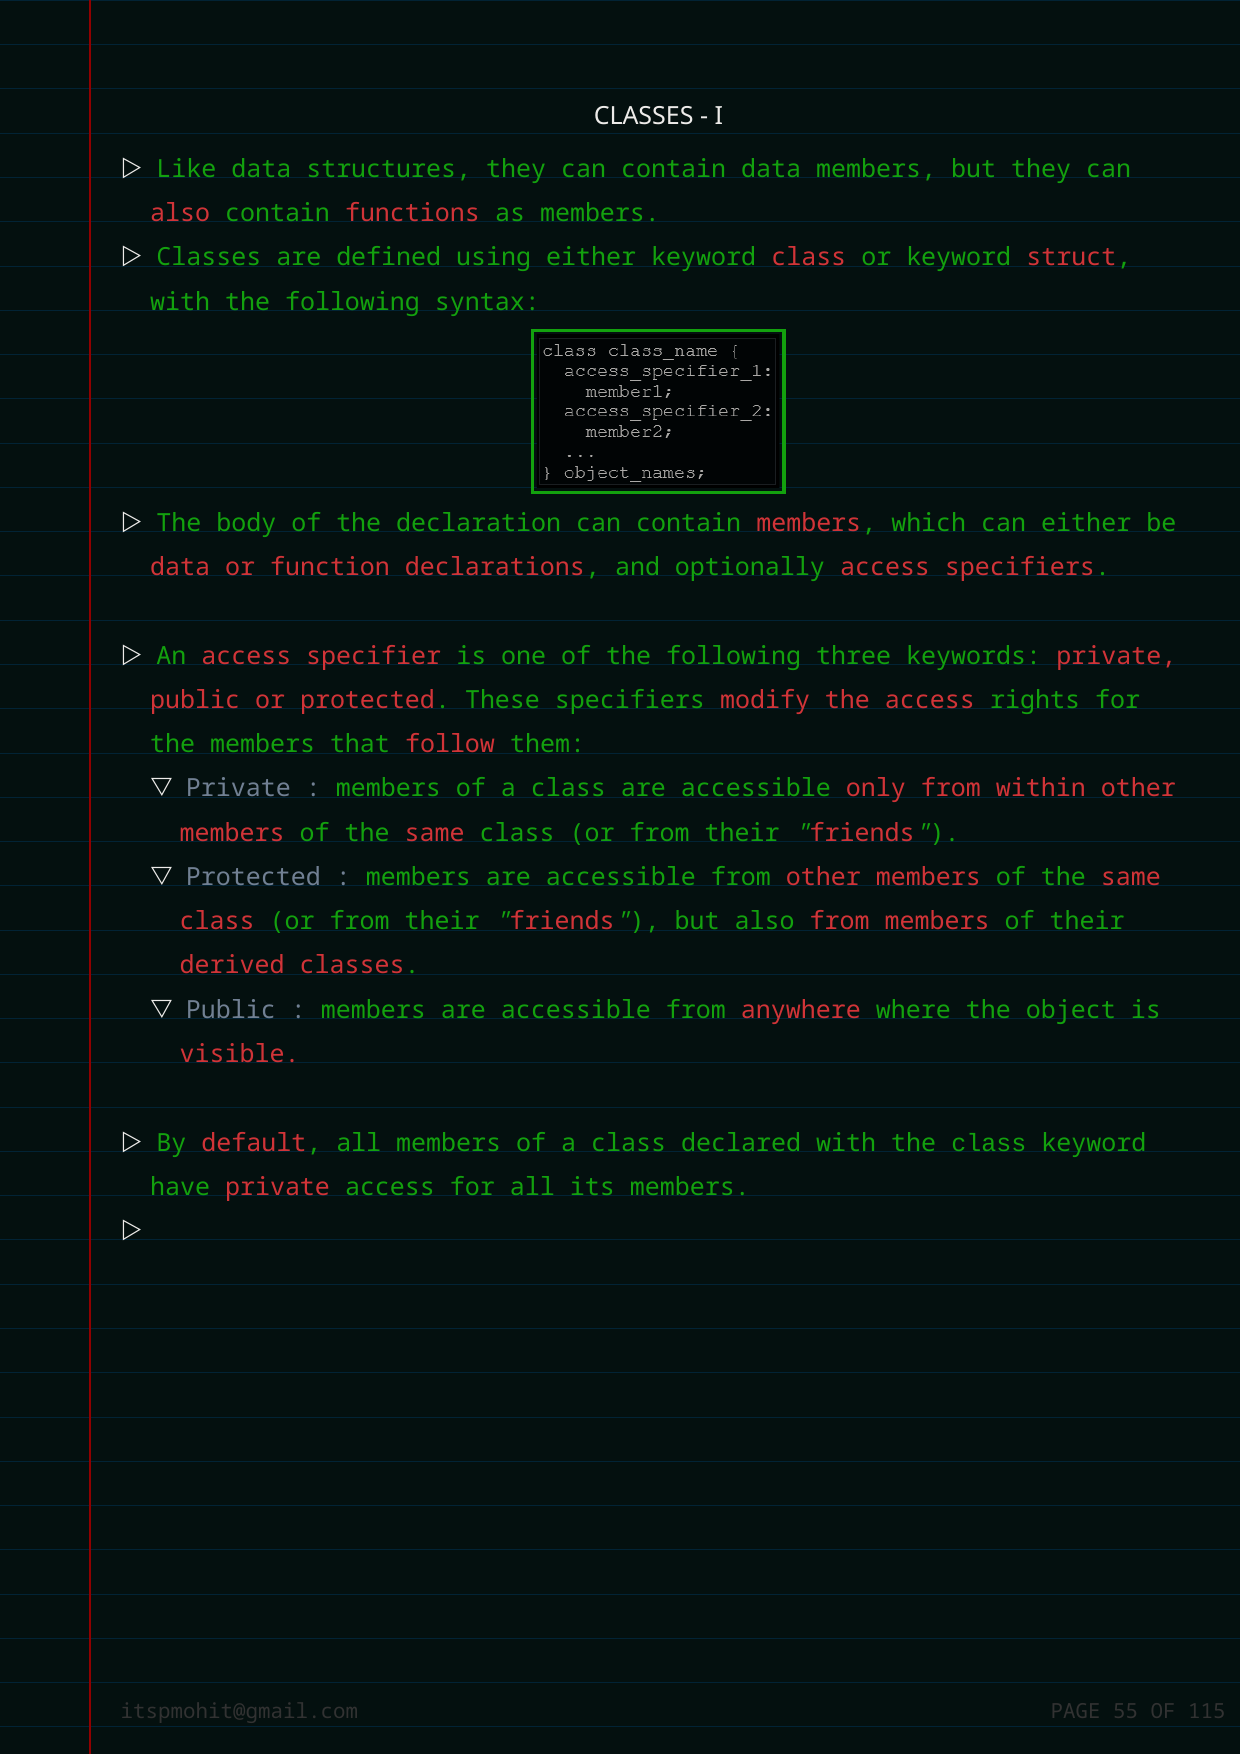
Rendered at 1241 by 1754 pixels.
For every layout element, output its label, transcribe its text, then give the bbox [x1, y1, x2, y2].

list Classes are defined using either keyword class or keyword struct, with the following syntax: [120, 230, 1196, 496]
subtitle Classes - i [120, 97, 1196, 142]
list Protected : members are accessible from other members of the same class (or from their "friends"), but also from members of their derived classes. [150, 850, 1196, 983]
list An access specifier is one of the following three keywords: private, public or protected. These specifiers modify the access rights for the members that follow them: [120, 629, 1196, 761]
picture [536, 334, 780, 488]
list Private : members of a class are accessible only from within other members of the same class (or from their "friends"). [150, 761, 1196, 850]
list By default, all members of a class declared with the class keyword have private access for all its members. [120, 1116, 1196, 1204]
list The body of the declaration can contain members, which can either be data or function declarations, and optionally access specifiers. [120, 496, 1196, 629]
list Like data structures, they can contain data members, but they can also contain functions as members. [120, 142, 1196, 230]
list Public : members are accessible from anywhere where the object is visible. [150, 983, 1196, 1116]
